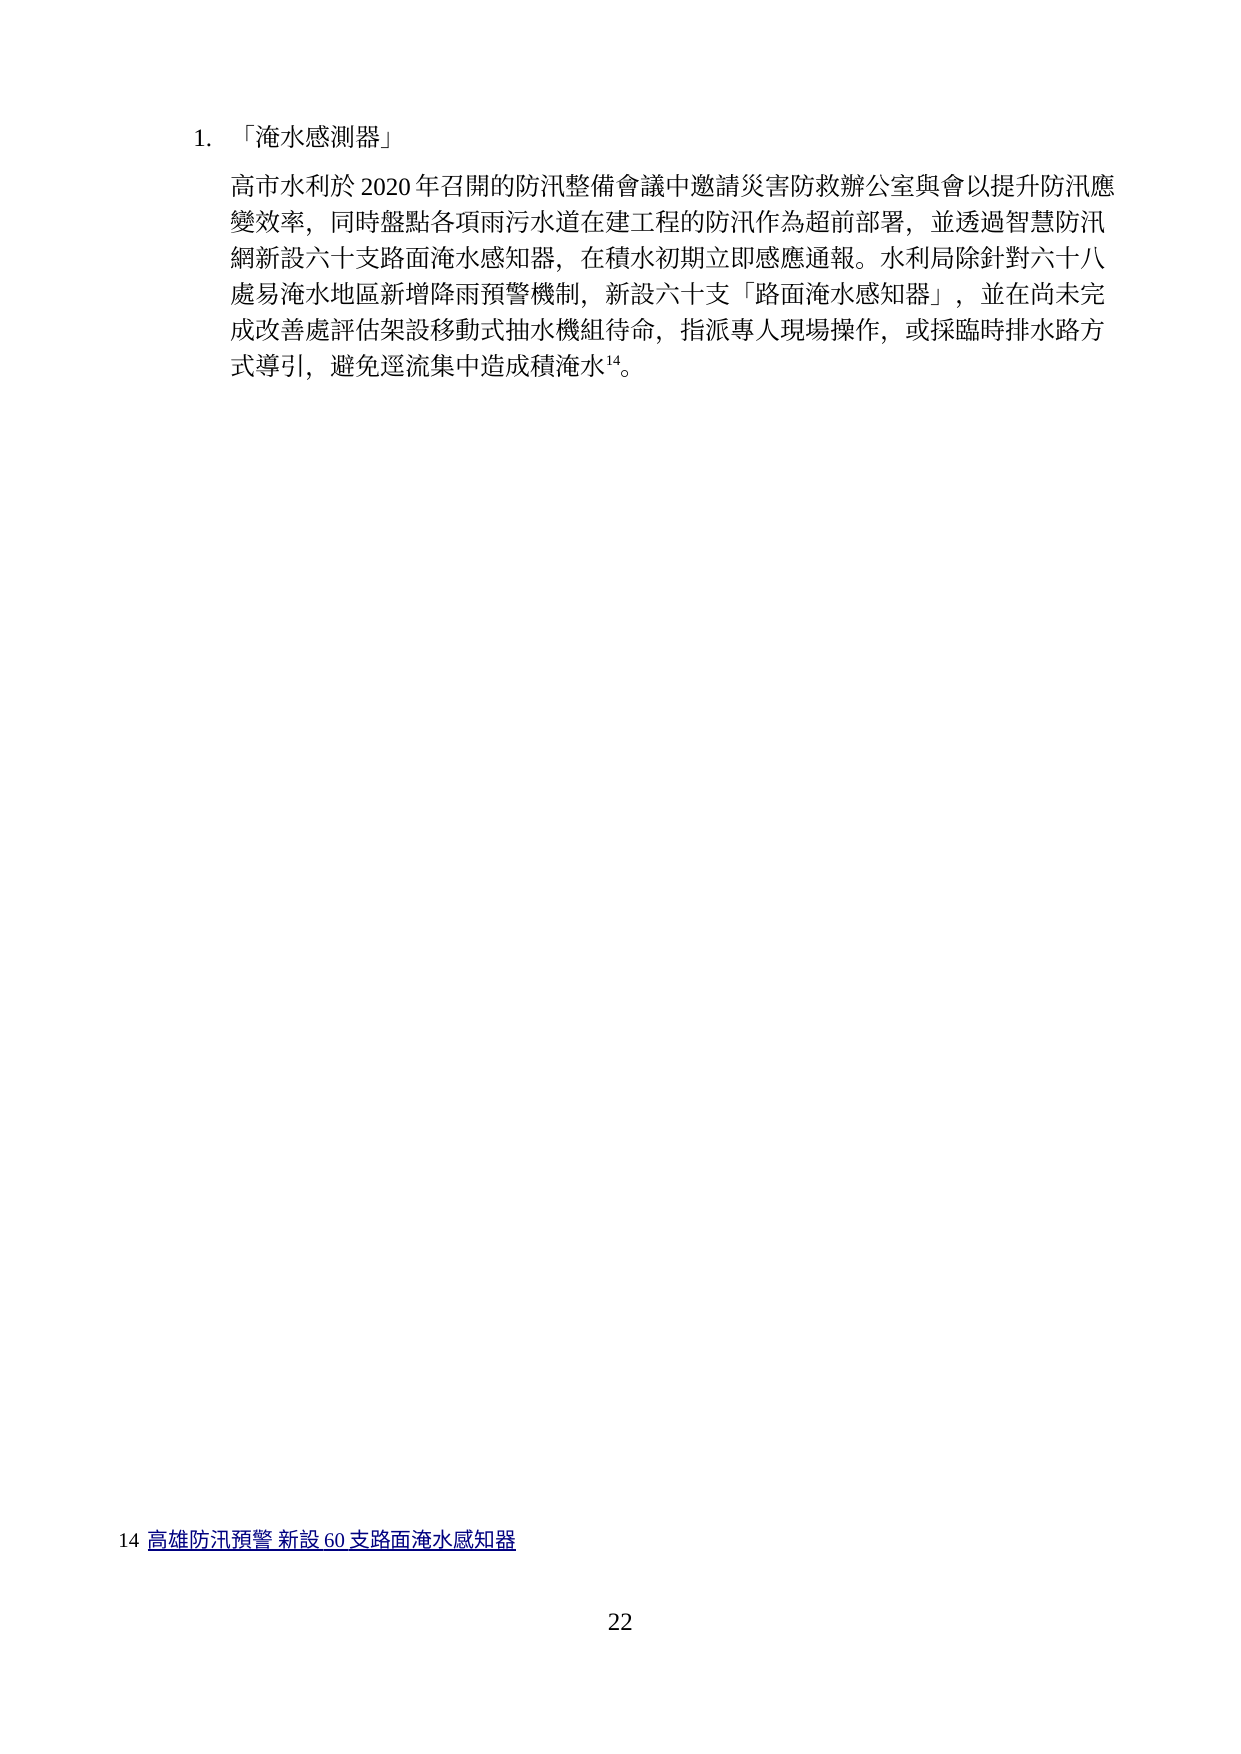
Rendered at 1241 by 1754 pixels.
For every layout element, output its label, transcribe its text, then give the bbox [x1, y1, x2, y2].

list 高雄防汛預警 新設60支路面淹水感知器 [118, 1525, 1122, 1578]
list 「淹水感測器」 [193, 118, 1122, 154]
list 高市水利於2020年召開的防汛整備會議中邀請災害防救辦公室與會以提升防汛應變效率，同時盤點各項雨污水道在建工程的防汛作為超前部署，並透過智慧防汛網新設六十支路面淹水感知器，在積水初期立即感應通報。水利局除針對六十八處易淹水地區新增降雨預警機制，新設六十支「路面淹水感知器」，並在尚未完成改善處評估架設移動式抽水機組待命，指派專人現場操作，或採臨時排水路方式導引，避免逕流集中造成積淹水。 [193, 167, 1122, 411]
